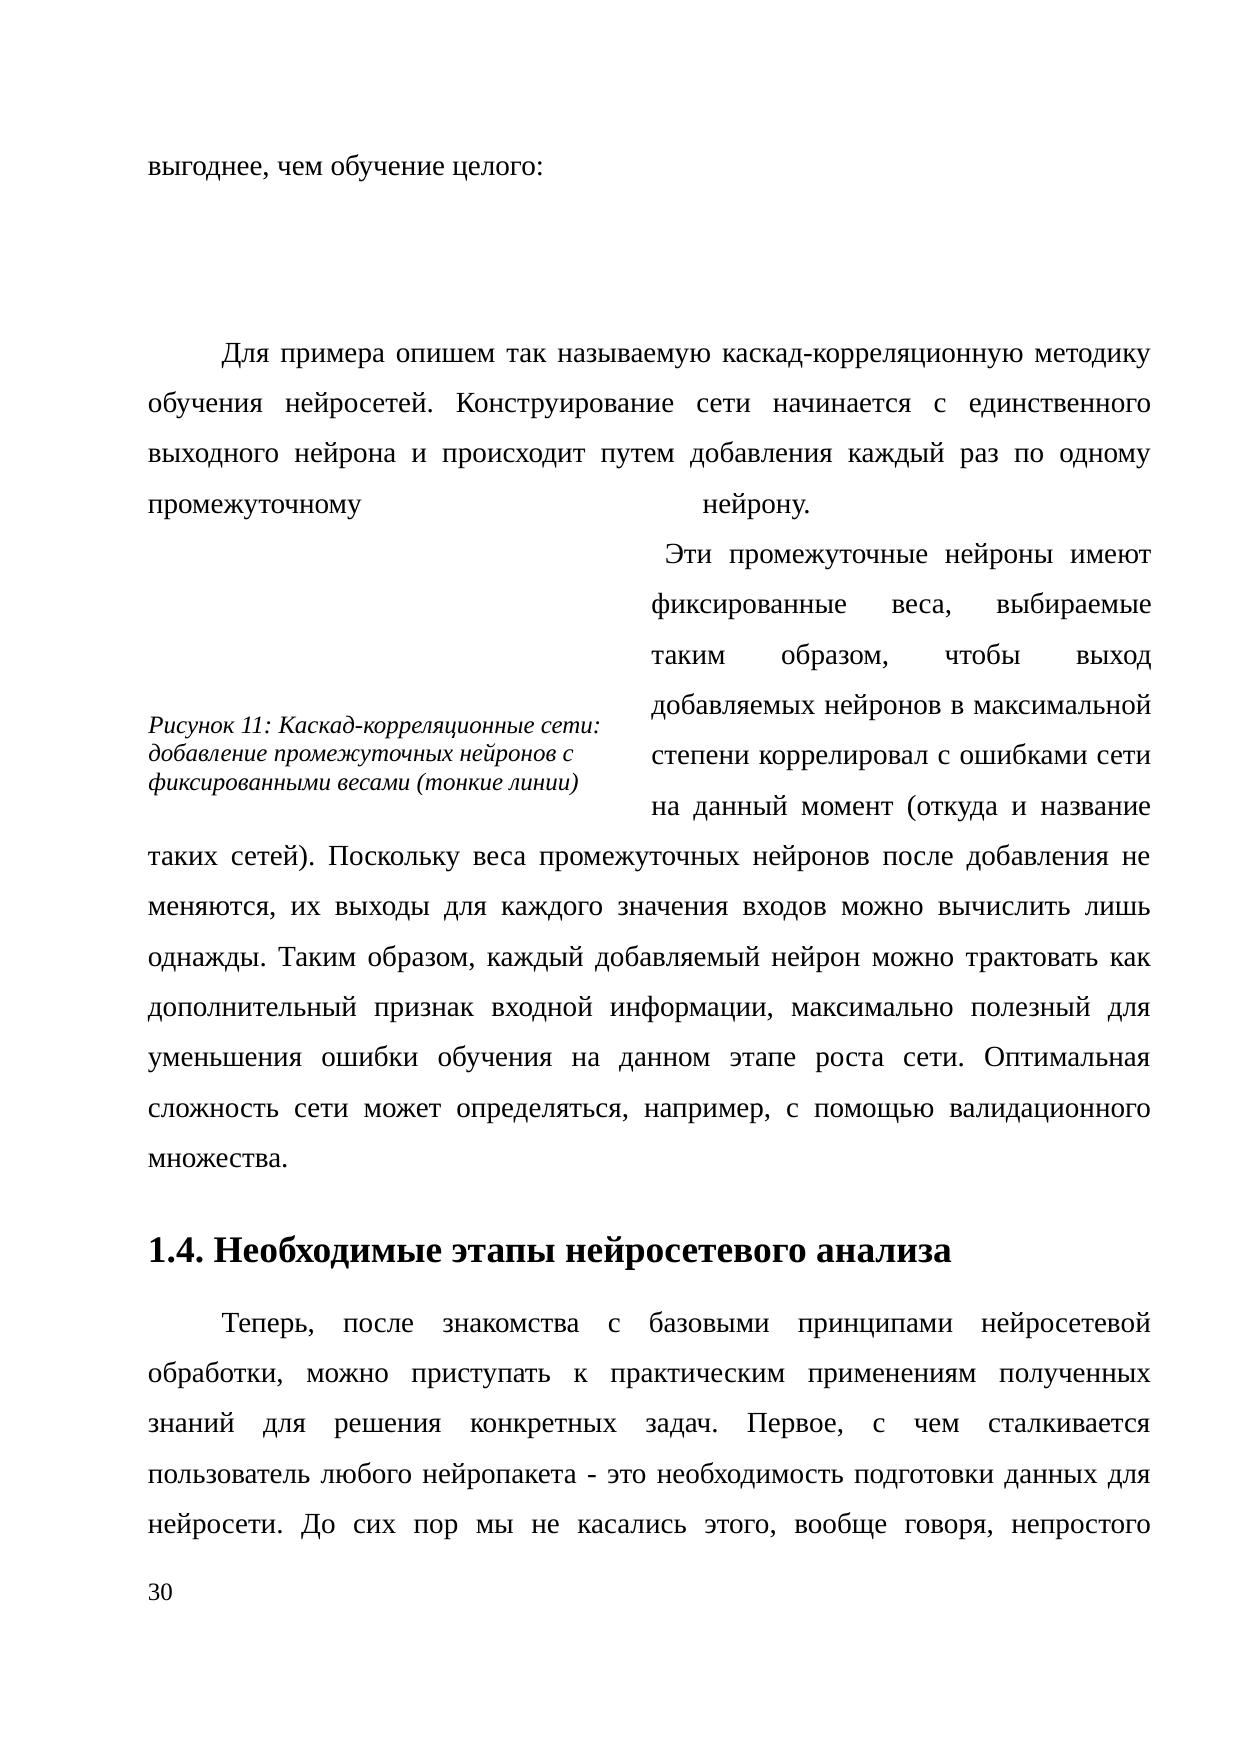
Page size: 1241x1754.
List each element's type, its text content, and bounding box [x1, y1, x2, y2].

subtitle 1.4. Необходимые этапы нейросетевого анализа [148, 1228, 1152, 1271]
text Рисунок 11: Каскад-корреляционные сети: добавление промежуточных нейронов с фиксированными весами (тонкие линии) [148, 564, 651, 796]
text выгоднее, чем обучение целого: [148, 148, 1152, 181]
text Теперь, после знакомства с базовыми принципами нейросетевой обработки, можно приступать к практическим применениям полученных знаний для решения конкретных задач. Первое, с чем сталкивается пользователь любого нейропакета - это необходимость подготовки данных для нейросети. До сих пор мы не касались этого, вообще говоря, непростого [148, 1305, 1152, 1540]
text Для примера опишем так называемую каскад-корреляционную методику обучения нейросетей. Конструирование сети начинается с единственного выходного нейрона и происходит путем добавления каждый раз по одному промежуточному нейрону. Эти промежуточные нейроны имеют фиксированные веса, выбираемые таким образом, чтобы выход добавляемых нейронов в максимальной степени коррелировал с ошибками сети на данный момент (откуда и название таких сетей). Поскольку веса промежуточных нейронов после добавления не меняются, их выходы для каждого значения входов можно вычислить лишь однажды. Таким образом, каждый добавляемый нейрон можно трактовать как дополнительный признак входной информации, максимально полезный для уменьшения ошибки обучения на данном этапе роста сети. Оптимальная сложность сети может определяться, например, с помощью валидационного множества. [148, 335, 1152, 1173]
